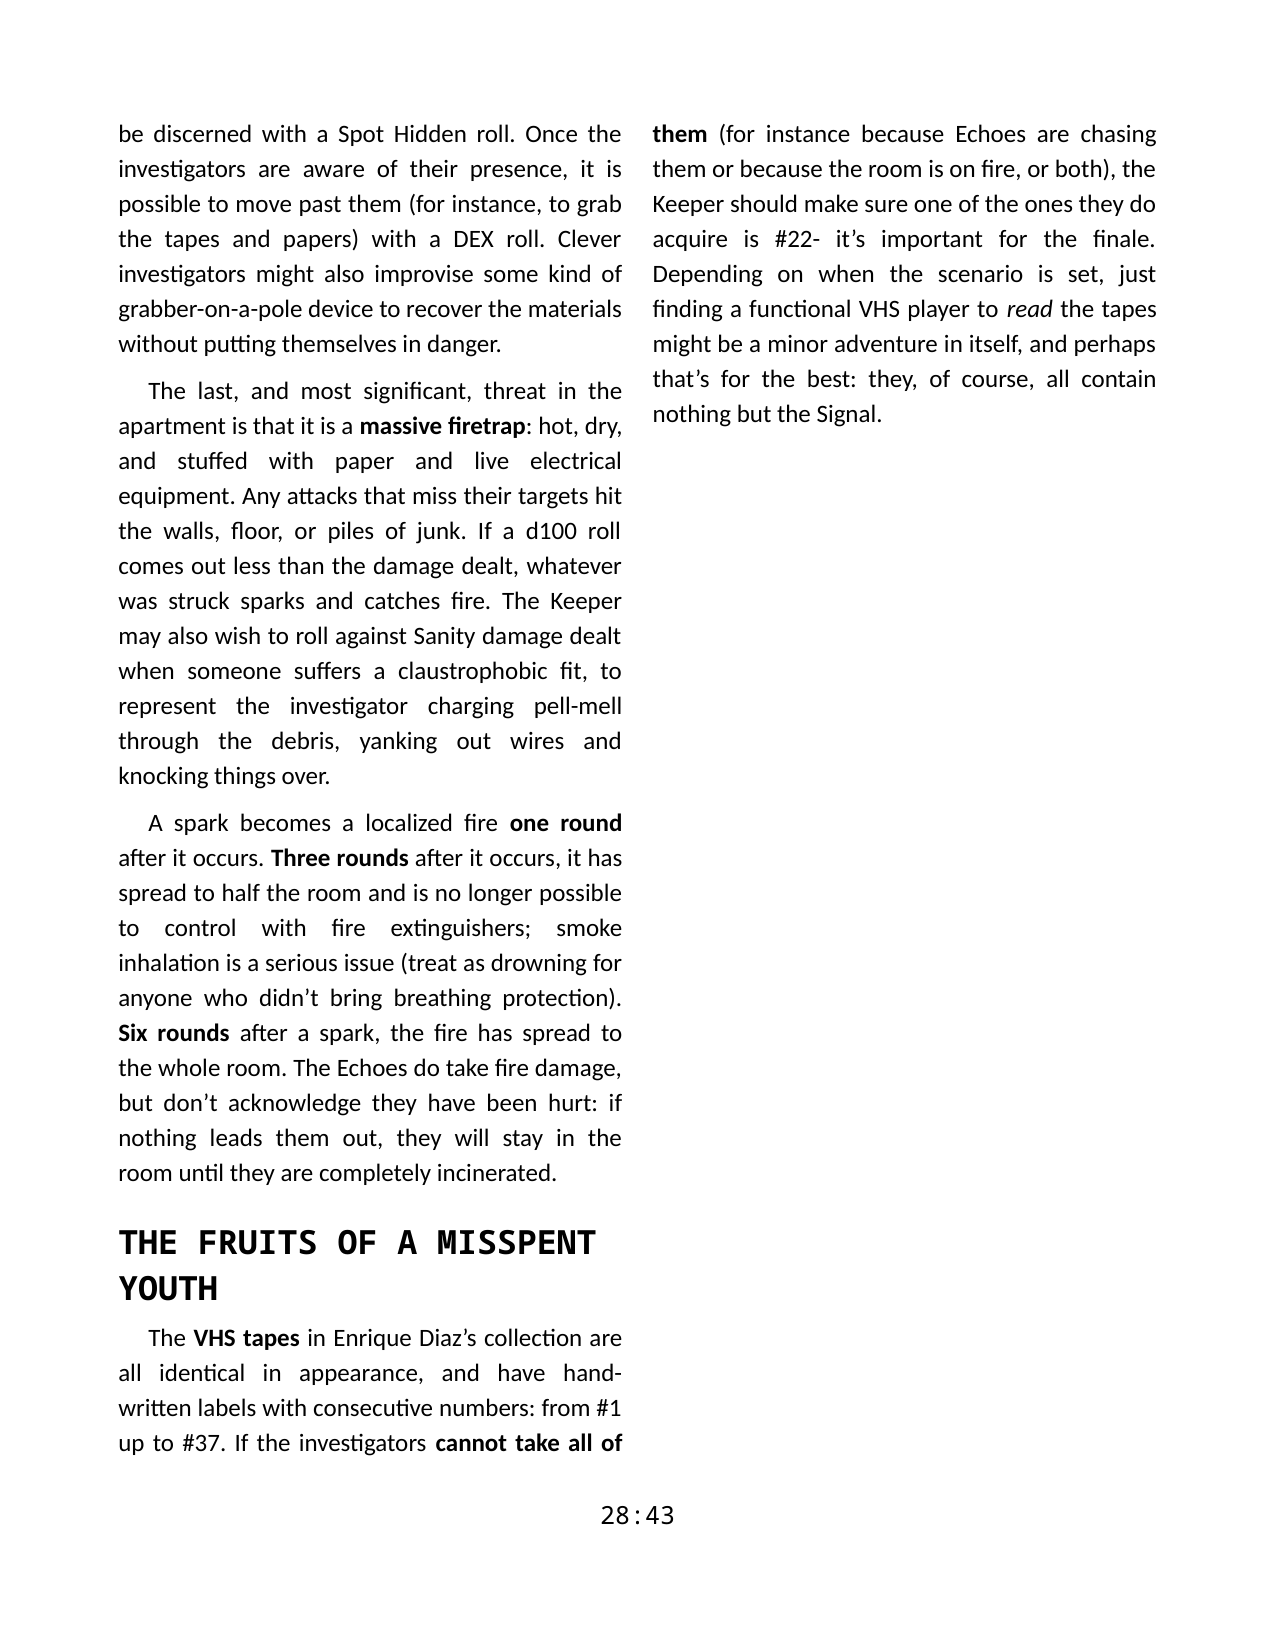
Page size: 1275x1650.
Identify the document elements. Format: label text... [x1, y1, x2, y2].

text them (for instance because Echoes are chasing them or because the room is on fire, or both), the Keeper should make sure one of the ones they do acquire is #22- it’s important for the finale. Depending on when the scenario is set, just finding a functional VHS player to read the tapes might be a minor adventure in itself, and perhaps that’s for the best: they, of course, all contain nothing but the Signal. [652, 118, 1157, 429]
text A spark becomes a localized fire one round after it occurs. Three rounds after it occurs, it has spread to half the room and is no longer possible to control with fire extinguishers; smoke inhalation is a serious issue (treat as drowning for anyone who didn’t bring breathing protection). Six rounds after a spark, the fire has spread to the whole room. The Echoes do take fire damage, but don’t acknowledge they have been hurt: if nothing leads them out, they will stay in the room until they are completely incinerated. [118, 807, 622, 1188]
subtitle THE FRUITS OF A MISSPENT YOUTH [118, 1219, 622, 1310]
text be discerned with a Spot Hidden roll. Once the investigators are aware of their presence, it is possible to move past them (for instance, to grab the tapes and papers) with a DEX roll. Clever investigators might also improvise some kind of grabber-on-a-pole device to recover the materials without putting themselves in danger. [118, 118, 622, 359]
text The last, and most significant, threat in the apartment is that it is a massive firetrap: hot, dry, and stuffed with paper and live electrical equipment. Any attacks that miss their targets hit the walls, floor, or piles of junk. If a d100 roll comes out less than the damage dealt, whatever was struck sparks and catches fire. The Keeper may also wish to roll against Sanity damage dealt when someone suffers a claustrophobic fit, to represent the investigator charging pell-mell through the debris, yanking out wires and knocking things over. [118, 375, 622, 791]
text The VHS tapes in Enrique Diaz’s collection are all identical in appearance, and have hand-written labels with consecutive numbers: from #1 up to #37. If the investigators cannot take all of [118, 1322, 622, 1457]
